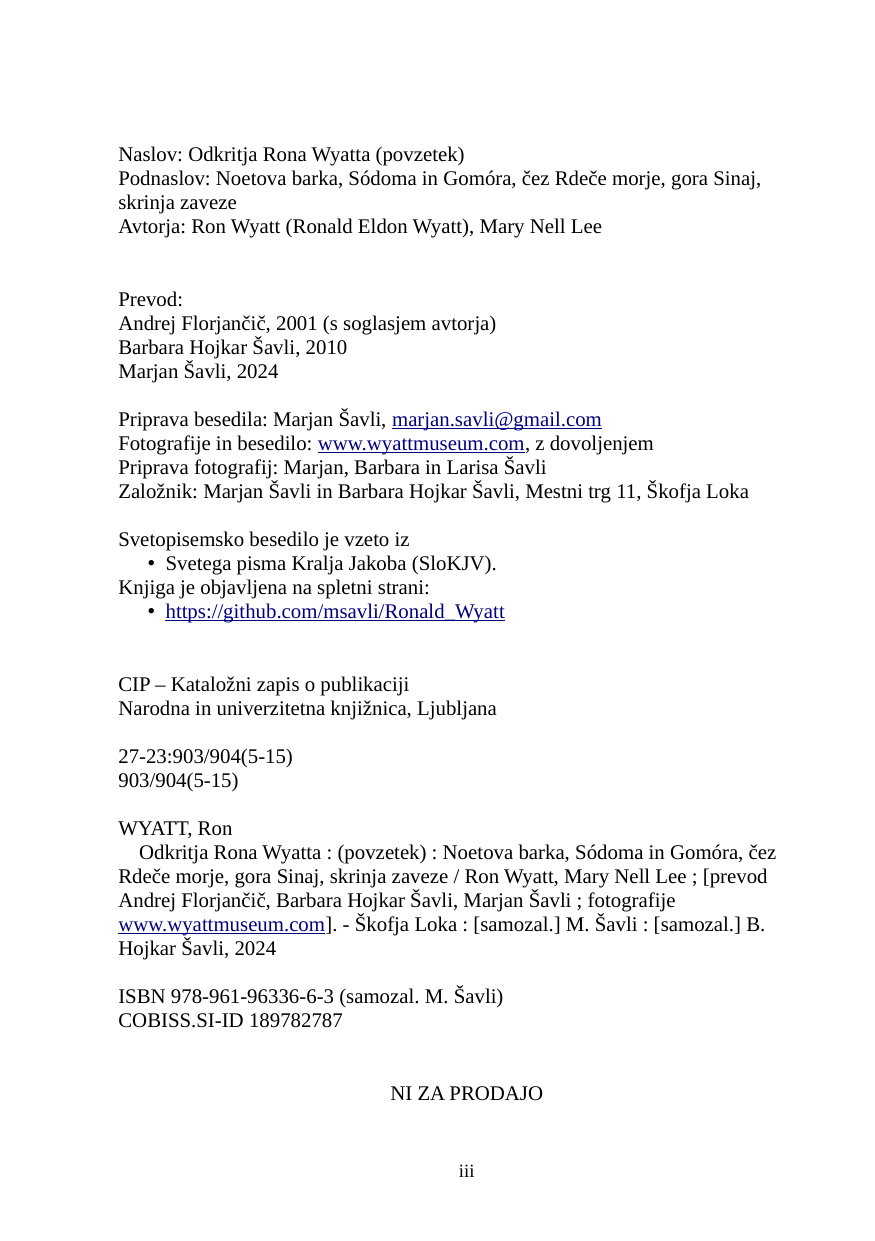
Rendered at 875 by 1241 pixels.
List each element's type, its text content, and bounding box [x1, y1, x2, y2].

text WYATT, Ron [118, 816, 815, 840]
text Marjan Šavli, 2024 [118, 359, 815, 383]
text 903/904(5-15) [118, 768, 815, 792]
text Odkritja Rona Wyatta : (povzetek) : Noetova barka, Sódoma in Gomóra, čez Rdeče morje, gora Sinaj, skrinja zaveze / Ron Wyatt, Mary Nell Lee ; [prevod Andrej Florjančič, Barbara Hojkar Šavli, Marjan Šavli ; fotografije www.wyattmuseum.com]. - Škofja Loka : [samozal.] M. Šavli : [samozal.] B. Hojkar Šavli, 2024 [118, 840, 815, 960]
list Svetega pisma Kralja Jakoba (SloKJV). [148, 551, 815, 575]
text Priprava besedila: Marjan Šavli, marjan.savli@gmail.com [118, 407, 815, 431]
text Svetopisemsko besedilo je vzeto iz [118, 527, 815, 551]
text Založnik: Marjan Šavli in Barbara Hojkar Šavli, Mestni trg 11, Škofja Loka [118, 479, 815, 503]
text COBISS.SI-ID 189782787 [118, 1008, 815, 1032]
text Naslov: Odkritja Rona Wyatta (povzetek) [118, 142, 815, 166]
text CIP – Kataložni zapis o publikaciji [118, 672, 815, 696]
text Narodna in univerzitetna knjižnica, Ljubljana [118, 696, 815, 720]
text Fotografije in besedilo: www.wyattmuseum.com, z dovoljenjem [118, 431, 815, 455]
text Priprava fotografij: Marjan, Barbara in Larisa Šavli [118, 455, 815, 479]
text ISBN 978-961-96336-6-3 (samozal. M. Šavli) [118, 984, 815, 1008]
text 27-23:903/904(5-15) [118, 744, 815, 768]
list https://github.com/msavli/Ronald_Wyatt [148, 599, 815, 623]
text Prevod: [118, 287, 815, 311]
text NI ZA PRODAJO [118, 1081, 815, 1105]
text Andrej Florjančič, 2001 (s soglasjem avtorja) [118, 311, 815, 335]
text Avtorja: Ron Wyatt (Ronald Eldon Wyatt), Mary Nell Lee [118, 214, 815, 238]
text Barbara Hojkar Šavli, 2010 [118, 335, 815, 359]
text Podnaslov: Noetova barka, Sódoma in Gomóra, čez Rdeče morje, gora Sinaj, skrinja zaveze [118, 166, 815, 214]
text Knjiga je objavljena na spletni strani: [118, 575, 815, 599]
